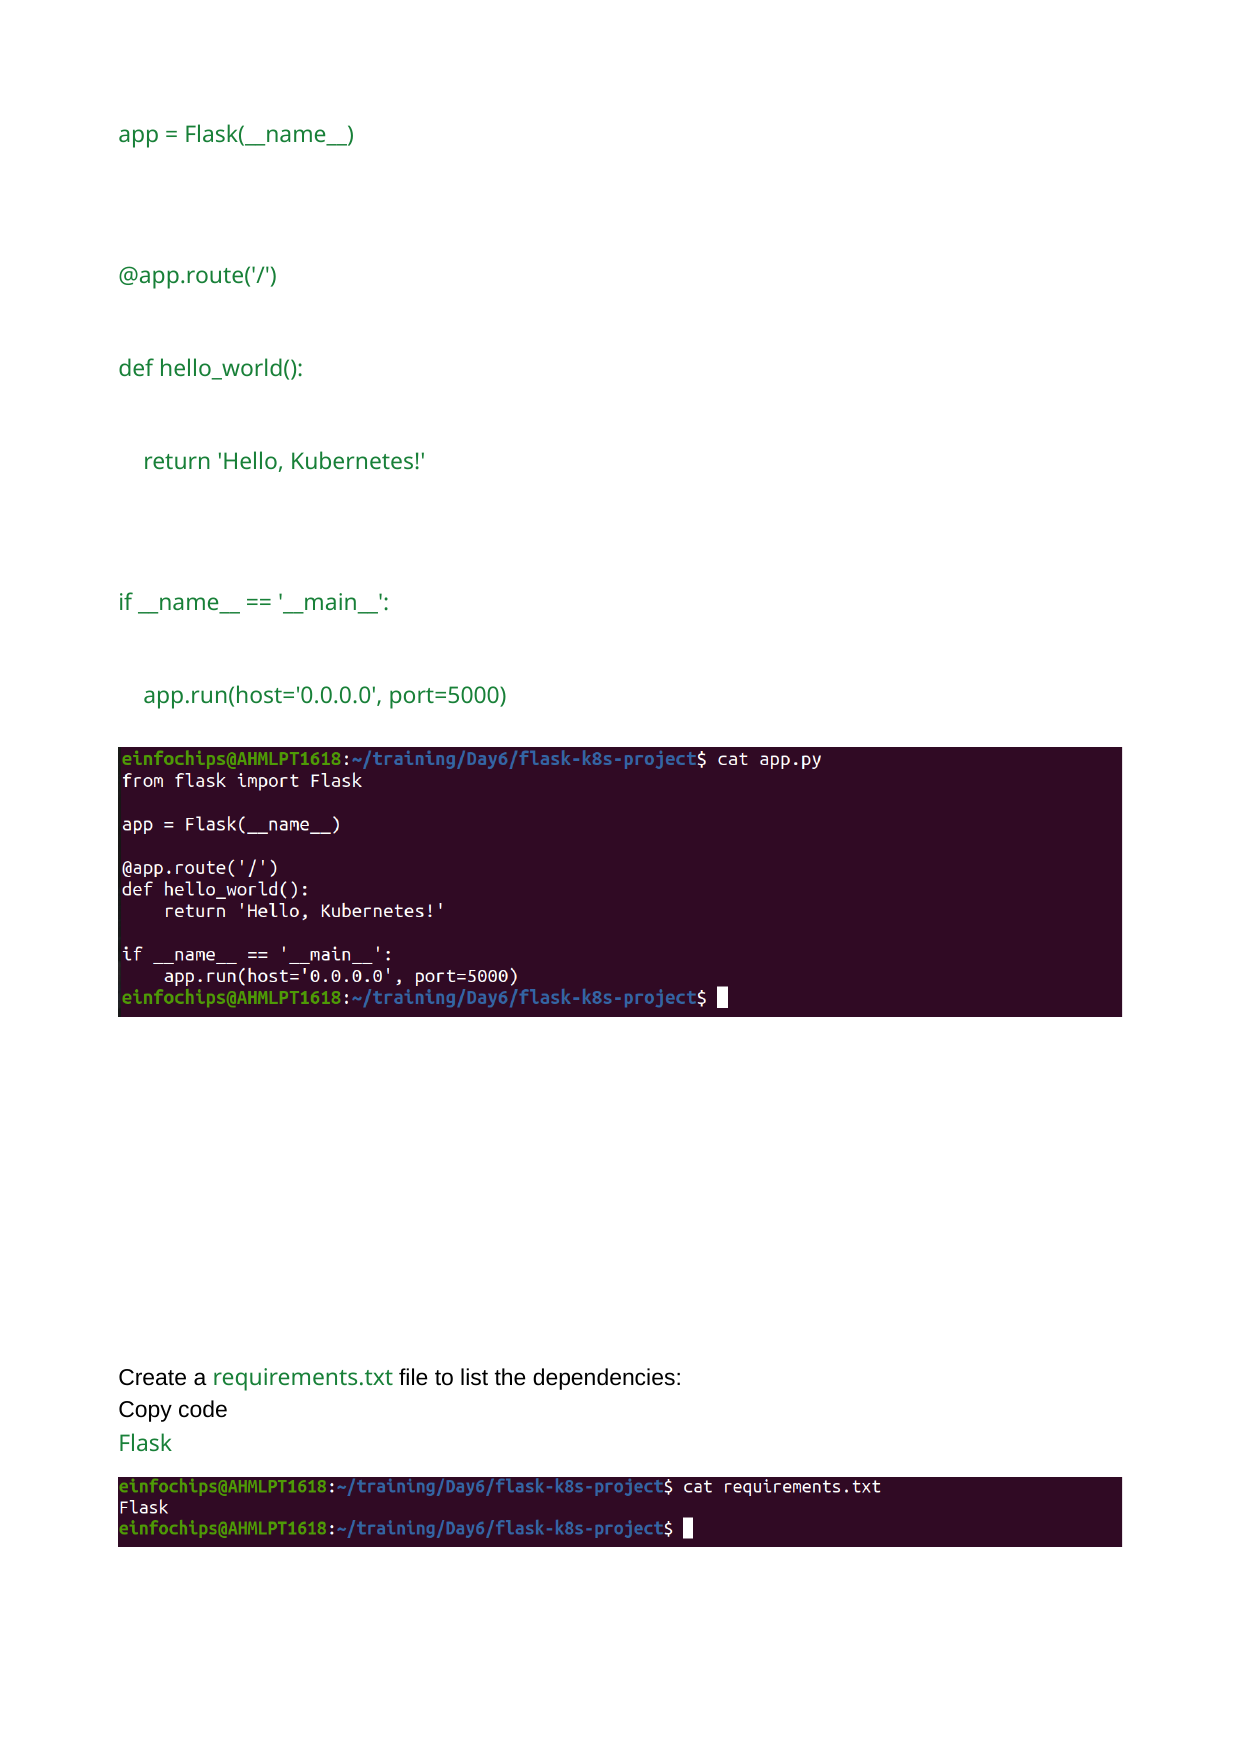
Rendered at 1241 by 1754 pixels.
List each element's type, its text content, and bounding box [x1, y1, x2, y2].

text def hello_world(): [118, 352, 1122, 383]
text app = Flask(__name__) [118, 118, 1122, 149]
text app.run(host='0.0.0.0', port=5000) [118, 679, 1122, 710]
text if __name__ == '__main__': [118, 586, 1122, 617]
picture [118, 747, 1123, 1017]
picture [118, 1477, 1123, 1547]
text Create a requirements.txt file to list the dependencies: Copy code Flask [118, 1360, 1122, 1458]
text return 'Hello, Kubernetes!' [118, 445, 1122, 476]
text @app.route('/') [118, 259, 1122, 290]
